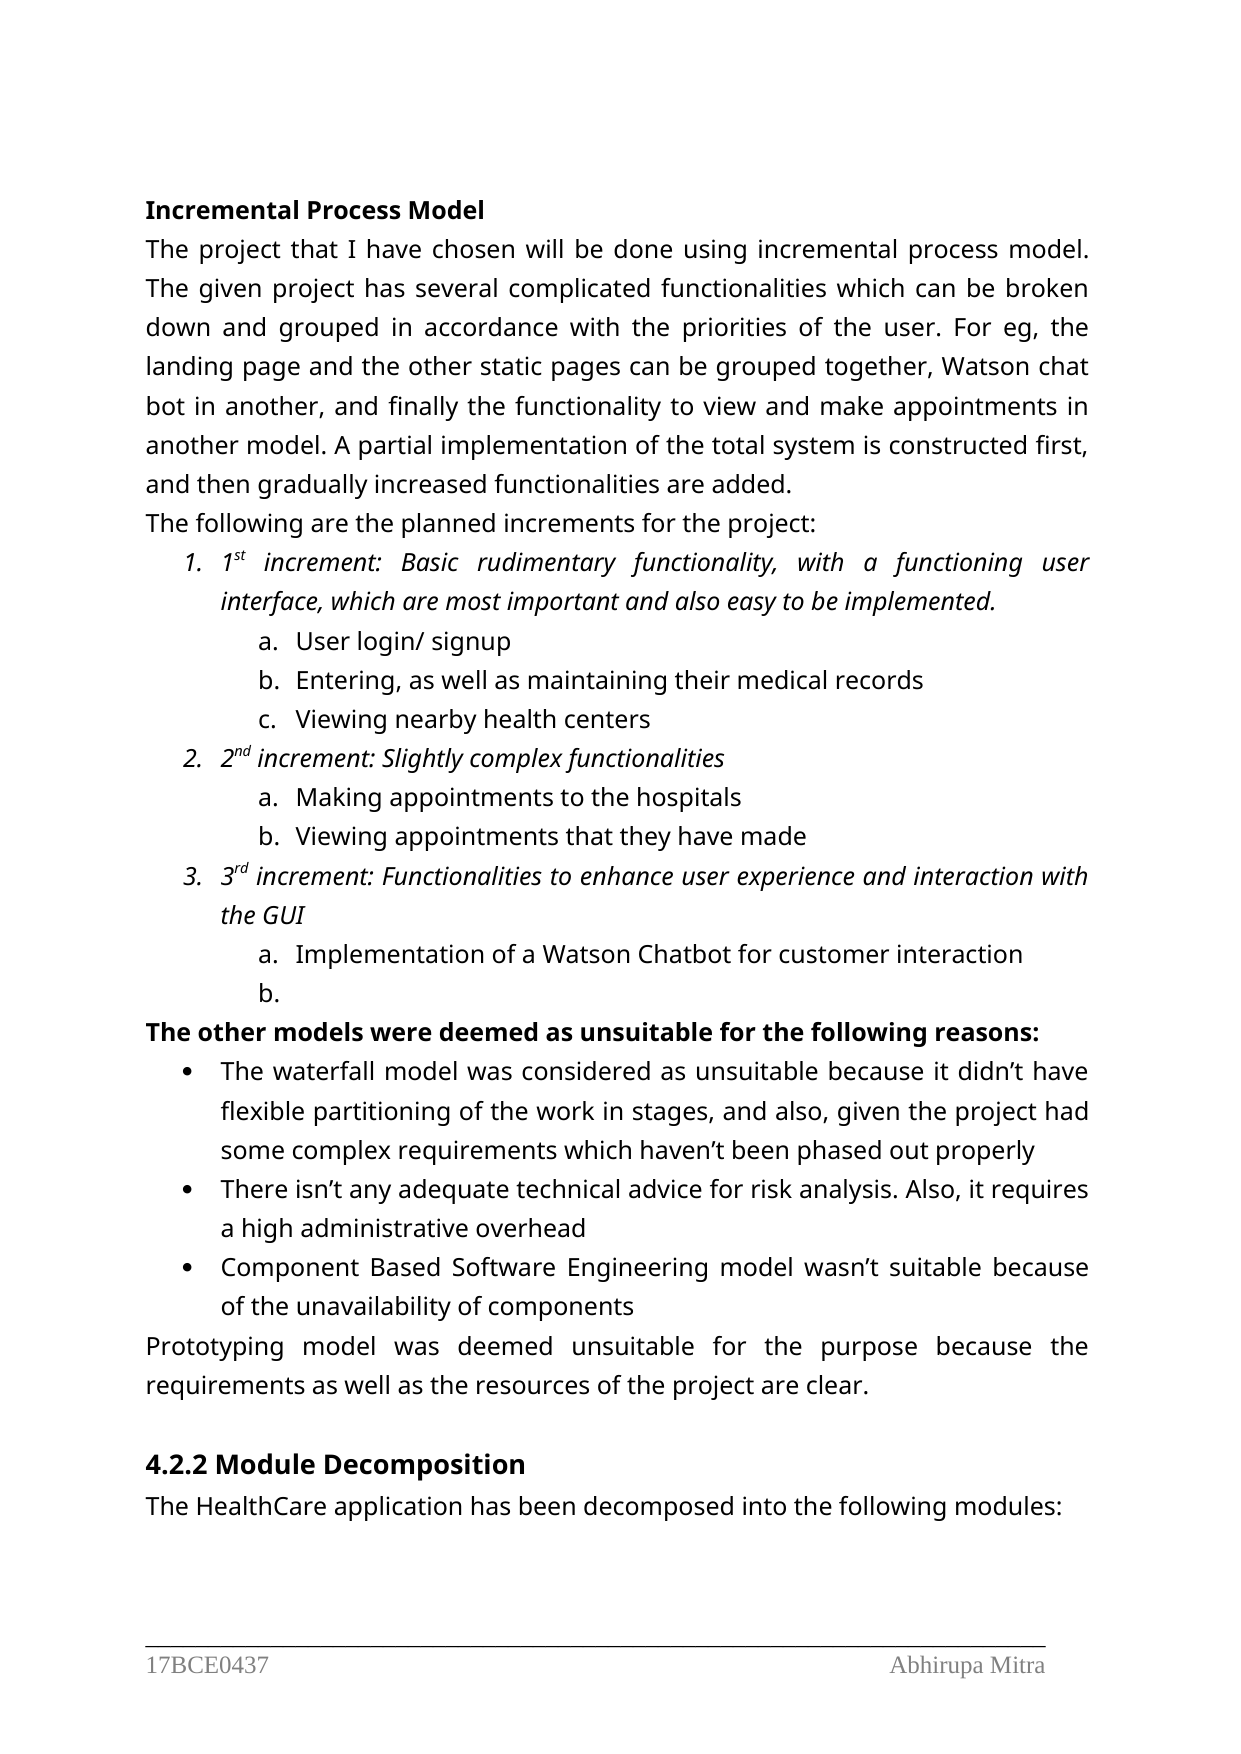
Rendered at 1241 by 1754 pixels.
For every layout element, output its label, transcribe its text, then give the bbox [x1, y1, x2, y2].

text The following are the planned increments for the project: [145, 506, 1090, 540]
text The project that I have chosen will be done using incremental process model. The given project has several complicated functionalities which can be broken down and grouped in accordance with the priorities of the user. For eg, the landing page and the other static pages can be grouped together, Watson chat bot in another, and finally the functionality to view and make appointments in another model. A partial implementation of the total system is constructed first, and then gradually increased functionalities are added. [145, 232, 1090, 501]
text Incremental Process Model [145, 192, 1090, 226]
list The waterfall model was considered as unsuitable because it didn’t have flexible partitioning of the work in stages, and also, given the project had some complex requirements which haven’t been phased out properly [183, 1054, 1090, 1166]
list 2nd increment: Slightly complex functionalities [183, 741, 1090, 775]
list Viewing nearby health centers [258, 702, 1090, 736]
list Implementation of a Watson Chatbot for customer interaction [258, 937, 1090, 971]
list Entering, as well as maintaining their medical records [258, 662, 1090, 696]
list 1st increment: Basic rudimentary functionality, with a functioning user interface, which are most important and also easy to be implemented. [183, 545, 1090, 618]
list User login/ signup [258, 623, 1090, 657]
list 3rd increment: Functionalities to enhance user experience and interaction with the GUI [183, 858, 1090, 931]
list Making appointments to the hospitals [258, 780, 1090, 814]
list Viewing appointments that they have made [258, 819, 1090, 853]
list Component Based Software Engineering model wasn’t suitable because of the unavailability of components [183, 1250, 1090, 1323]
list 4.2.2 Module Decomposition [145, 1446, 1090, 1483]
text The HealthCare application has been decomposed into the following modules: [145, 1488, 1090, 1522]
list There isn’t any adequate technical advice for risk analysis. Also, it requires a high administrative overhead [183, 1172, 1090, 1245]
list Prototyping model was deemed unsuitable for the purpose because the requirements as well as the resources of the project are clear. [145, 1328, 1090, 1401]
text The other models were deemed as unsuitable for the following reasons: [145, 1015, 1090, 1049]
